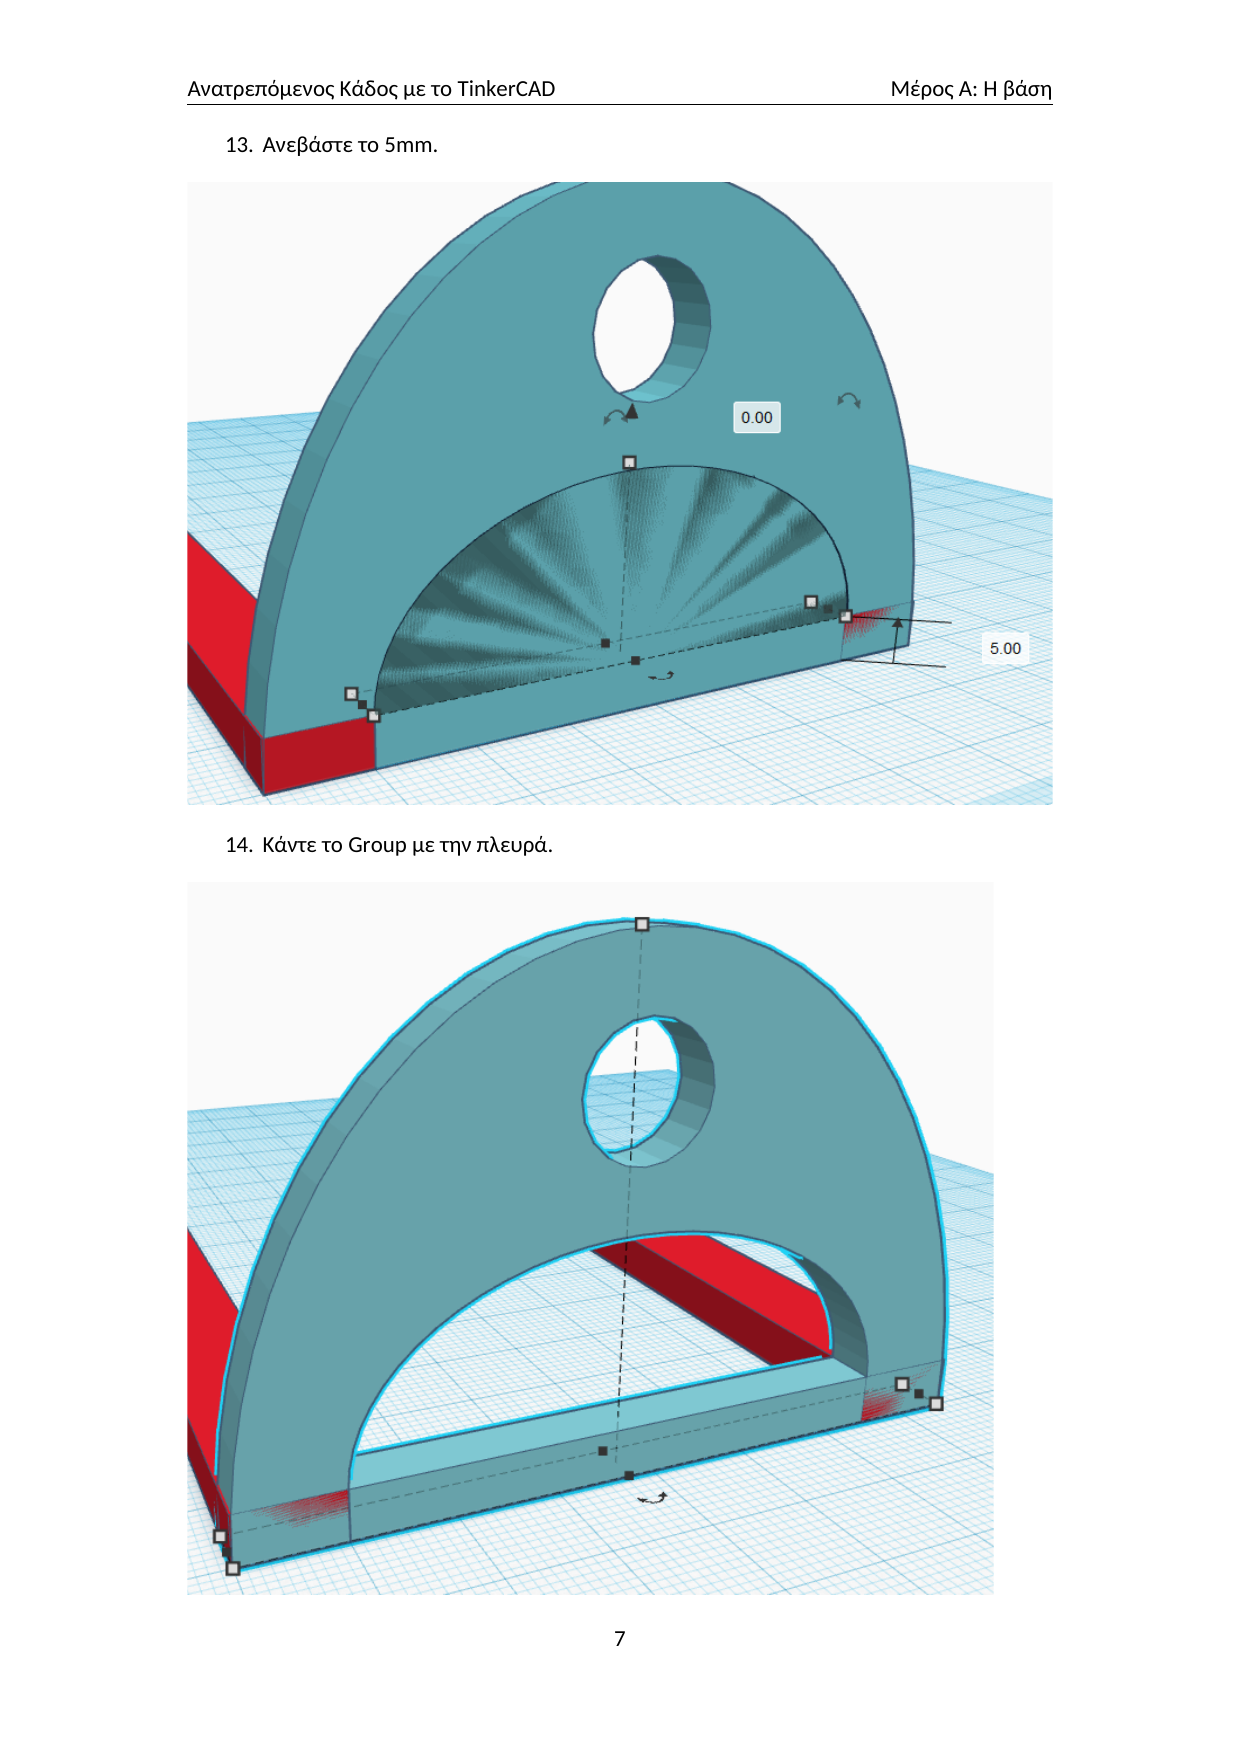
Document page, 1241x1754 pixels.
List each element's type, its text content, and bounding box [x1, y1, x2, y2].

list Ανεβάστε το 5mm. [225, 130, 1053, 158]
list Κάντε το Group με την πλευρά. [225, 830, 1053, 858]
